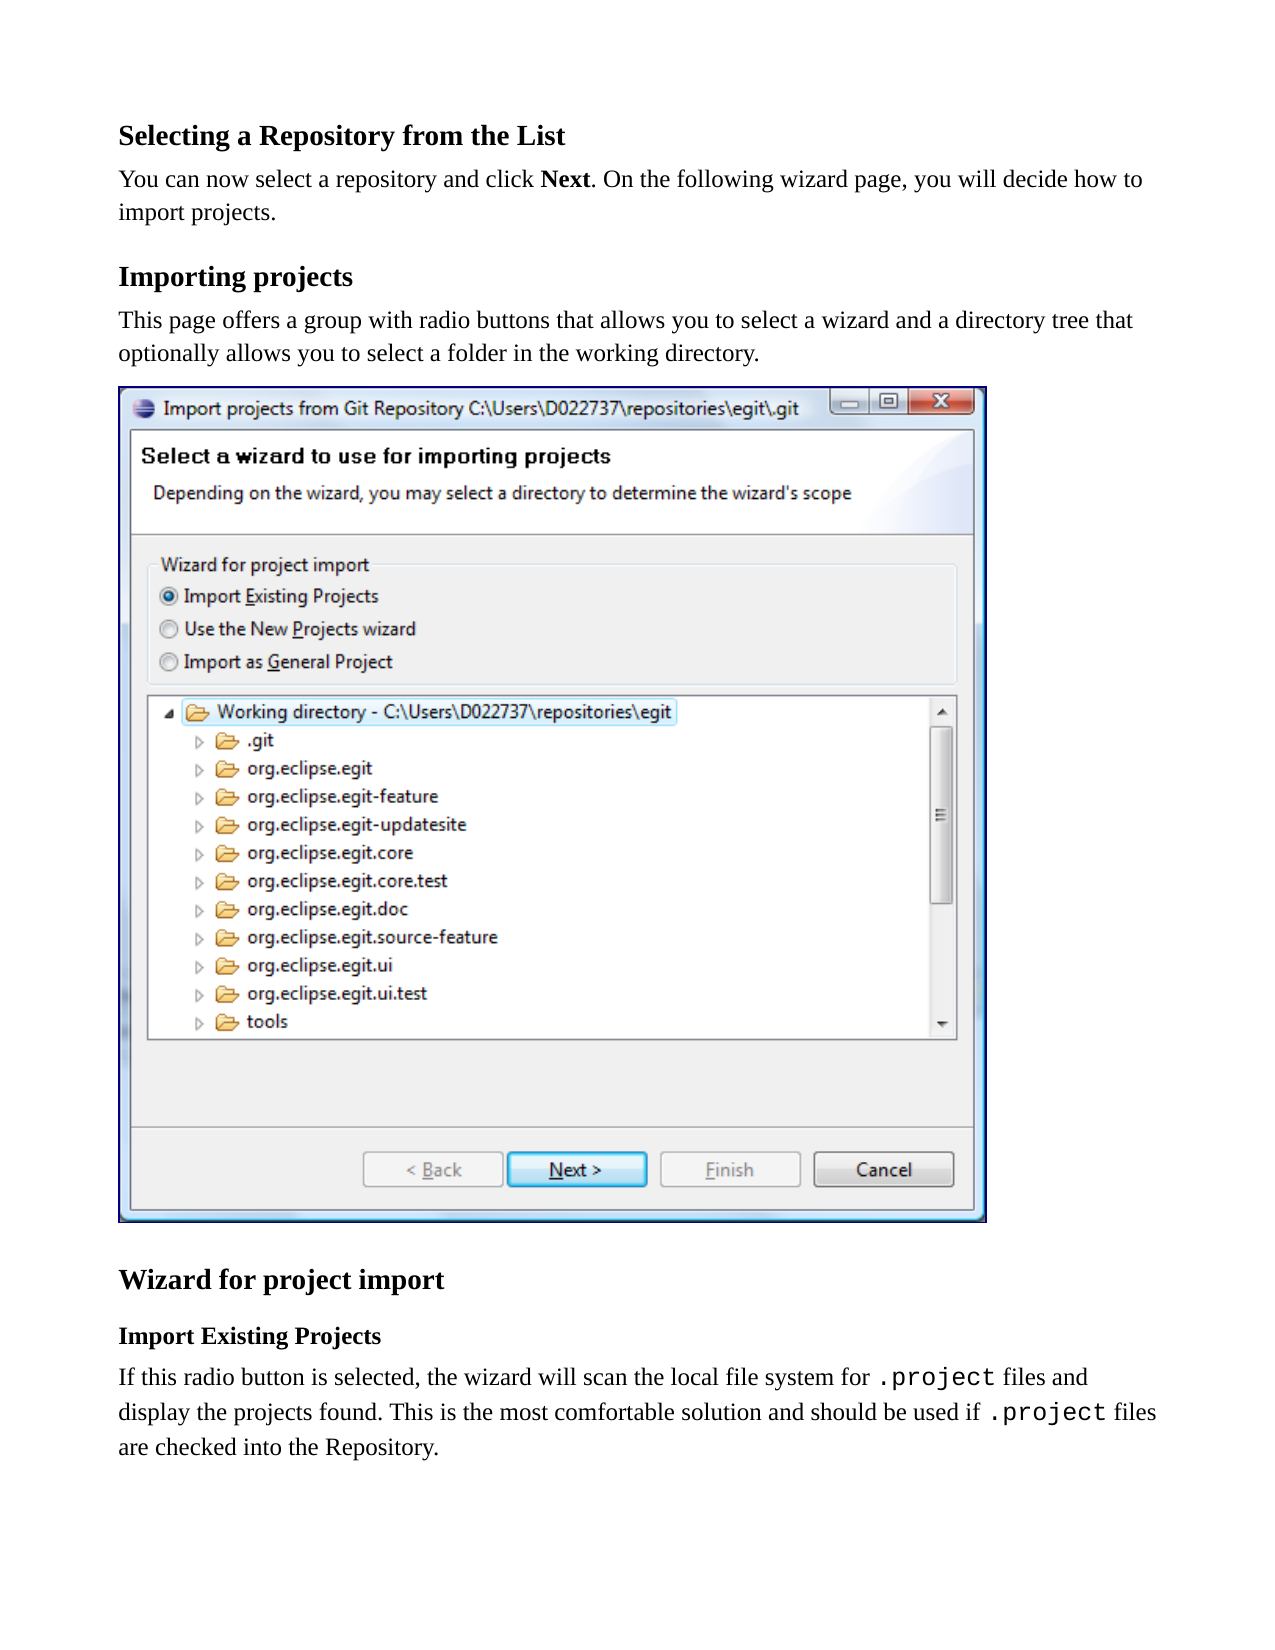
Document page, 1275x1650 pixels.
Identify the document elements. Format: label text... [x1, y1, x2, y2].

subtitle Selecting a Repository from the List [118, 118, 1157, 152]
subtitle Importing projects [118, 259, 1157, 293]
subtitle Wizard for project import [118, 1262, 1157, 1296]
subtitle Import Existing Projects [118, 1321, 1157, 1350]
picture [120, 388, 985, 1222]
text This page offers a group with radio buttons that allows you to select a wizard and a directory tree that optionally allows you to select a folder in the working directory. [118, 305, 1157, 367]
text You can now select a repository and click Next. On the following wizard page, you will decide how to import projects. [118, 164, 1157, 226]
text If this radio button is selected, the wizard will scan the local file system for .project files and display the projects found. This is the most comfortable solution and should be used if .project files are checked into the Repository. [118, 1362, 1157, 1461]
